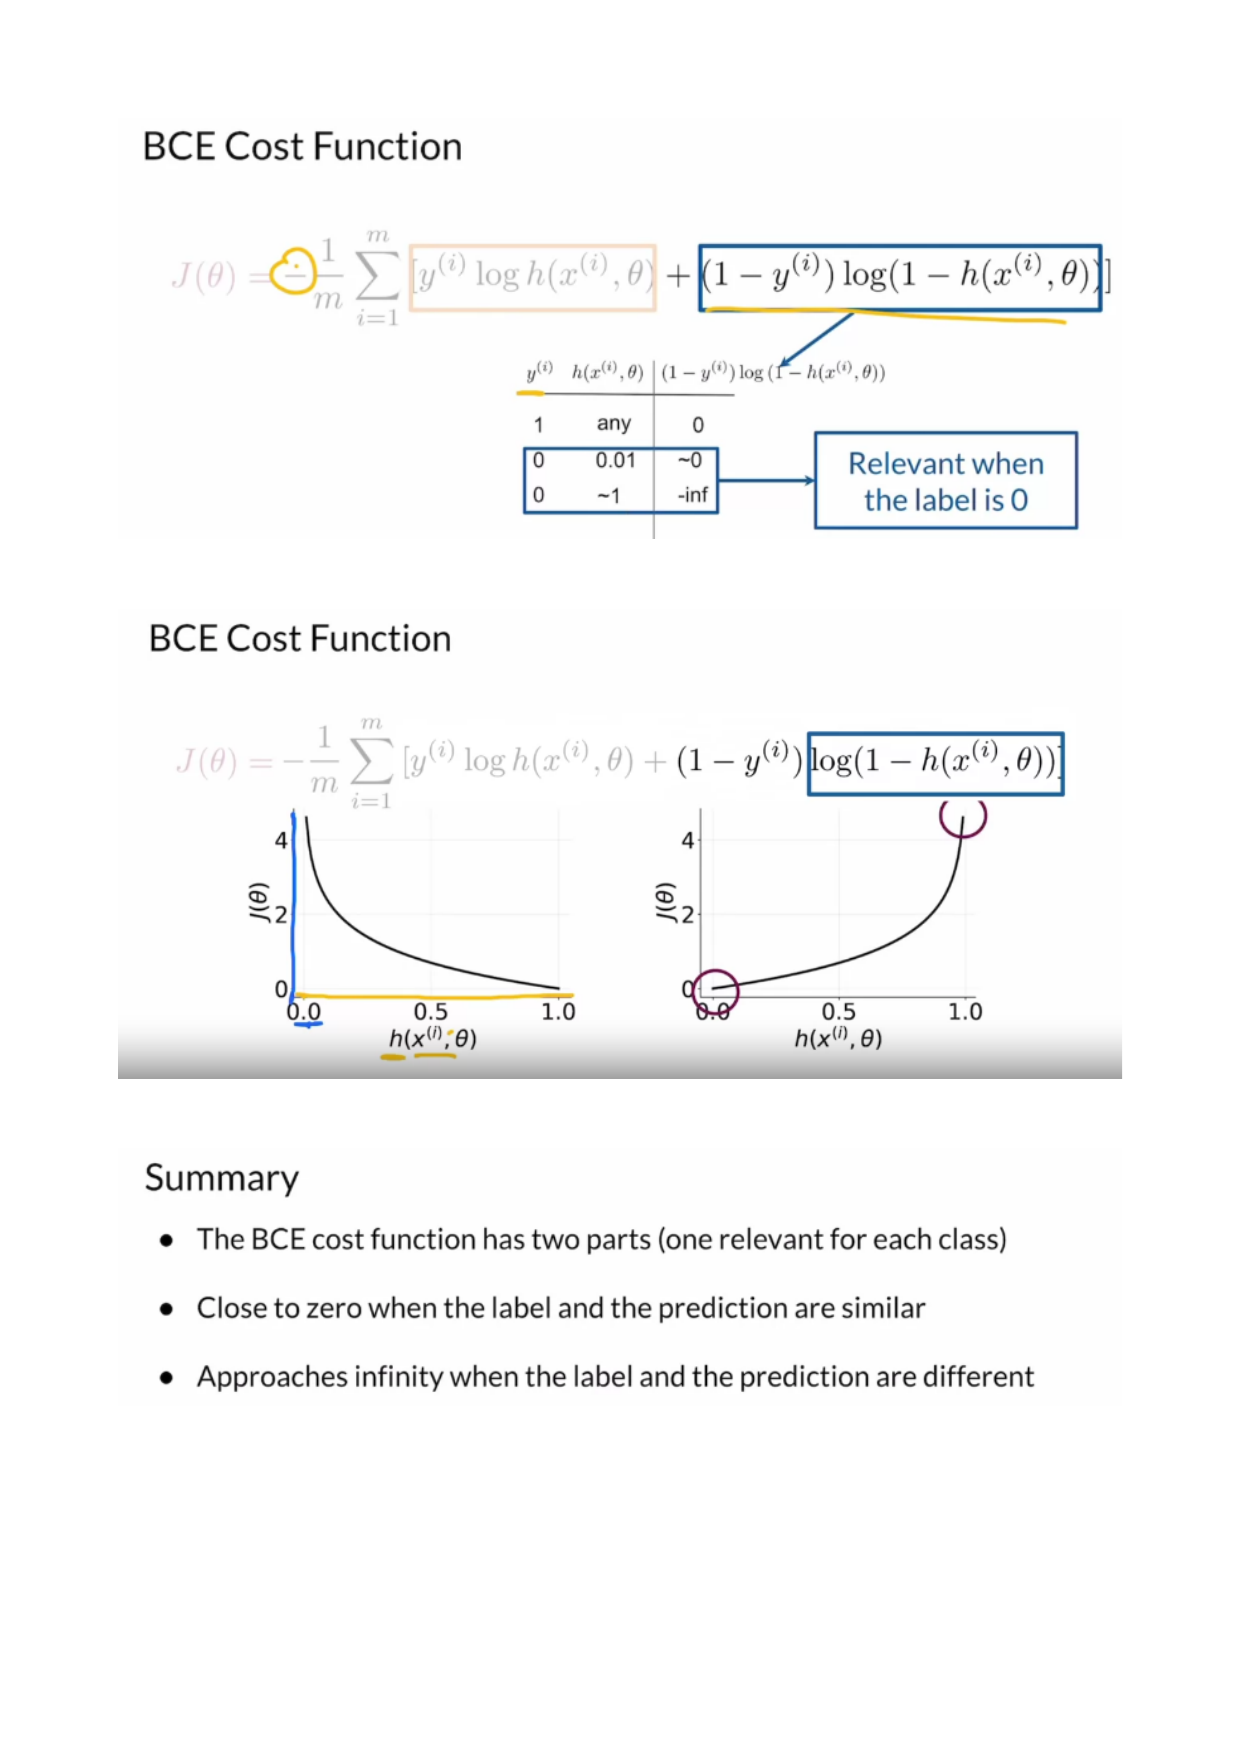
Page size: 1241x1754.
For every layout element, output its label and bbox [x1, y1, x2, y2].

picture [118, 609, 1123, 1079]
picture [118, 1148, 1123, 1406]
picture [118, 118, 1123, 539]
